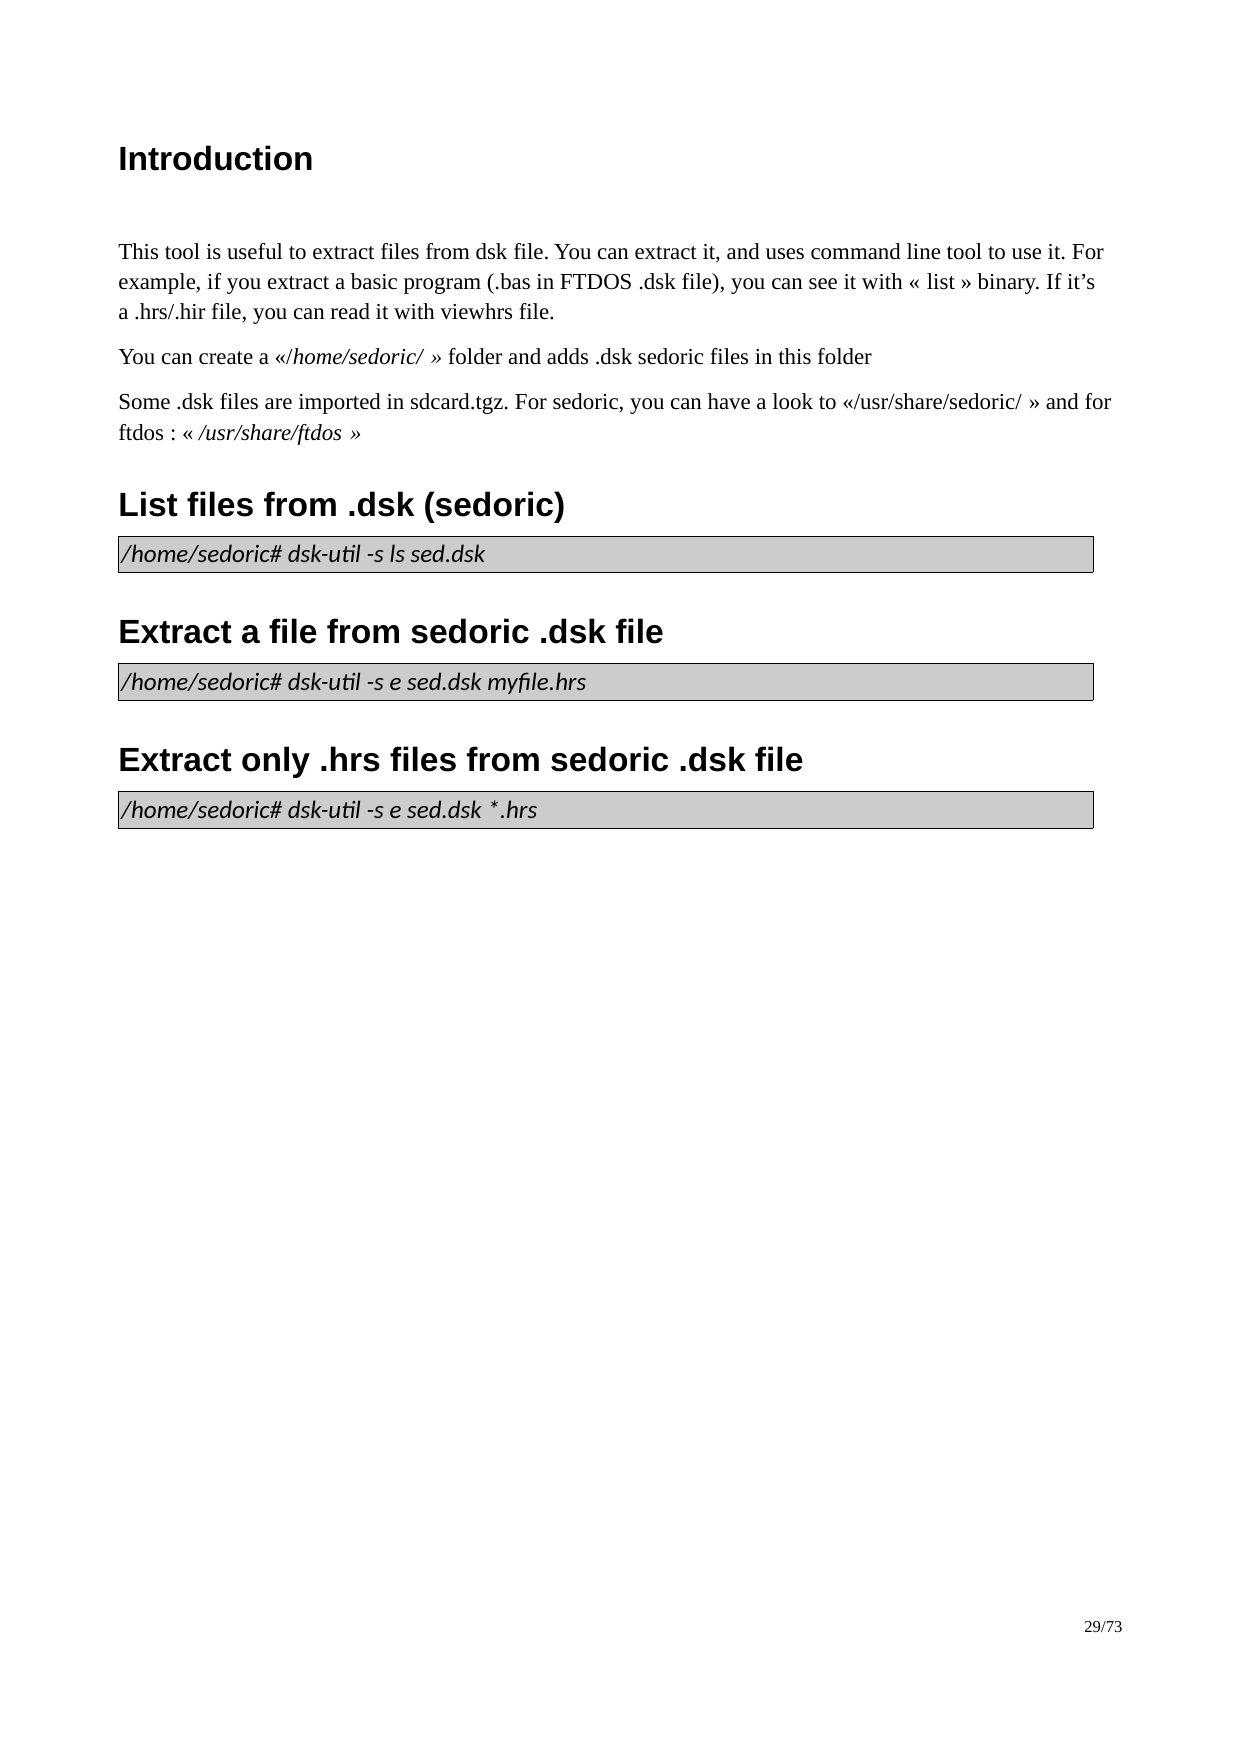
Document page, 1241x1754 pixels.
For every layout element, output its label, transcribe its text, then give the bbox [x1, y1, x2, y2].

subtitle Extract only .hrs files from sedoric .dsk file [118, 740, 1122, 779]
text You can create a «/home/sedoric/ » folder and adds .dsk sedoric files in this folder [118, 343, 1122, 370]
subtitle Extract a file from sedoric .dsk file [118, 612, 1122, 651]
subtitle List files from .dsk (sedoric) [118, 484, 1122, 523]
text Some .dsk files are imported in sdcard.tgz. For sedoric, you can have a look to «/usr/share/sedoric/ » and for ftdos : « /usr/share/ftdos » [118, 388, 1122, 445]
text This tool is useful to extract files from dsk file. You can extract it, and uses command line tool to use it. For example, if you extract a basic program (.bas in FTDOS .dsk file), you can see it with « list » binary. If it’s a .hrs/.hir file, you can read it with viewhrs file. [118, 238, 1122, 325]
text /home/sedoric# dsk-util -s ls sed.dsk [119, 537, 1093, 572]
text /home/sedoric# dsk-util -s e sed.dsk *.hrs [119, 792, 1093, 828]
text /home/sedoric# dsk-util -s e sed.dsk myfile.hrs [119, 664, 1093, 700]
subtitle Introduction [118, 139, 1122, 178]
